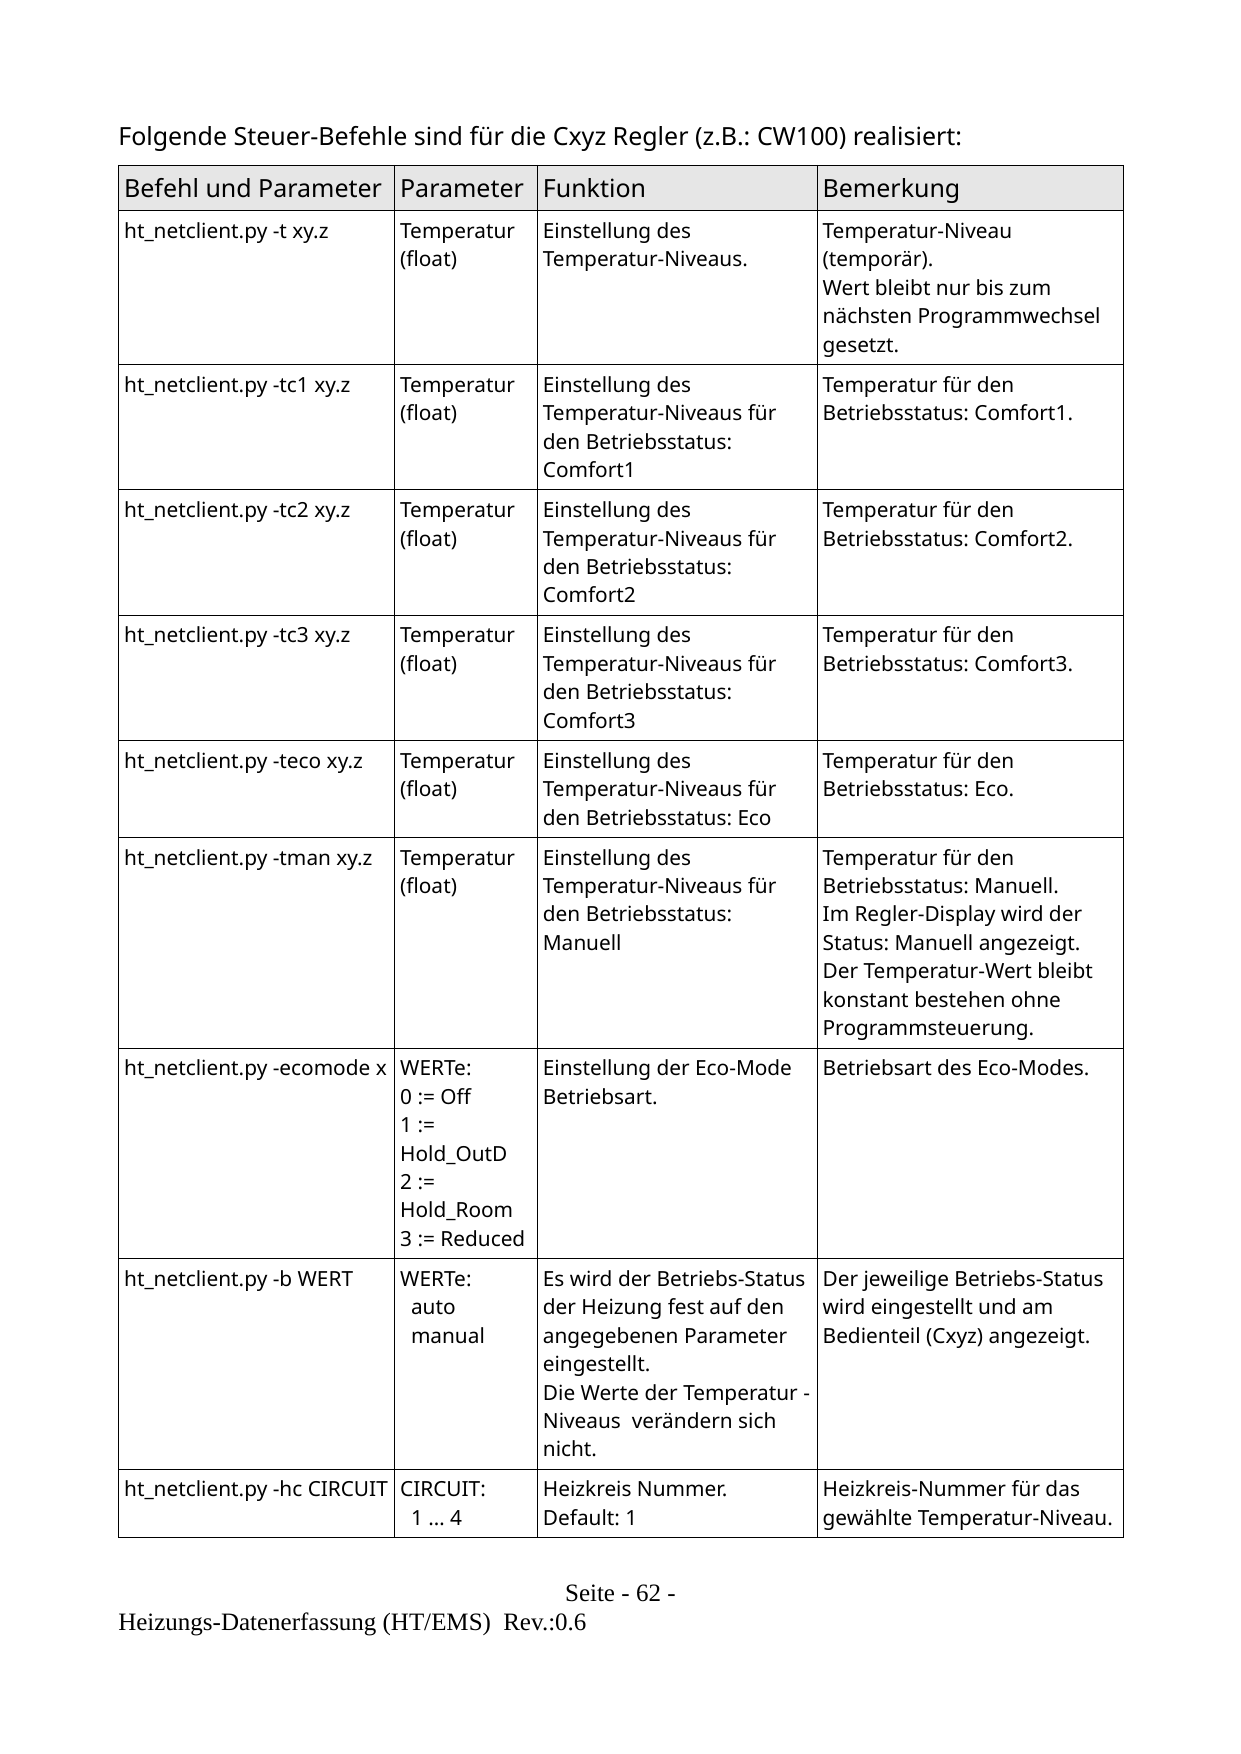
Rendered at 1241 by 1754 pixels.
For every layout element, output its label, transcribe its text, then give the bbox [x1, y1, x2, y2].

text Folgende Steuer-Befehle sind für die Cxyz Regler (z.B.: CW100) realisiert: [118, 118, 1122, 152]
table_cell Temperatur-Niveau (temporär). Wert bleibt nur bis zum nächsten Programmwechsel gesetzt. [818, 211, 1123, 364]
table_cell ht_netclient.py -hc CIRCUIT [119, 1470, 394, 1537]
table_cell ht_netclient.py -tc2 xy.z [119, 490, 394, 615]
table_cell Einstellung des Temperatur-Niveaus für den Betriebsstatus: Manuell [538, 838, 817, 1047]
table_header Befehl und Parameter [119, 166, 394, 210]
table_cell ht_netclient.py -teco xy.z [119, 741, 394, 837]
table_cell Temperatur für den Betriebsstatus: Comfort3. [818, 616, 1123, 740]
table_cell Temperatur für den Betriebsstatus: Comfort1. [818, 365, 1123, 489]
table_cell Heizkreis-Nummer für das gewählte Temperatur-Niveau. [818, 1470, 1123, 1537]
table_cell Einstellung des Temperatur-Niveaus für den Betriebsstatus: Comfort2 [538, 490, 817, 615]
table_cell ht_netclient.py -tman xy.z [119, 838, 394, 1047]
table_cell ht_netclient.py -tc1 xy.z [119, 365, 394, 489]
table_cell Einstellung der Eco-Mode Betriebsart. [538, 1049, 817, 1258]
table_cell ht_netclient.py -t xy.z [119, 211, 394, 364]
table_cell Temperatur für den Betriebsstatus: Eco. [818, 741, 1123, 837]
table_cell Einstellung des Temperatur-Niveaus für den Betriebsstatus: Comfort3 [538, 616, 817, 740]
table_cell Der jeweilige Betriebs-Status wird eingestellt und am Bedienteil (Cxyz) angezeigt. [818, 1259, 1123, 1469]
table_cell ht_netclient.py -ecomode x [119, 1049, 394, 1258]
table_header Parameter [395, 166, 537, 210]
table_cell Betriebsart des Eco-Modes. [818, 1049, 1123, 1258]
table_cell Temperatur für den Betriebsstatus: Manuell. Im Regler-Display wird der Status: Manuell angezeigt. Der Temperatur-Wert bleibt konstant bestehen ohne Programmsteuerung. [818, 838, 1123, 1047]
table_header Funktion [538, 166, 817, 210]
table_cell Temperatur (float) [395, 616, 537, 740]
table_cell Temperatur (float) [395, 211, 537, 364]
table_cell WERTe: auto manual [395, 1259, 537, 1469]
table_cell Temperatur (float) [395, 365, 537, 489]
table_header Bemerkung [818, 166, 1123, 210]
table_cell Einstellung des Temperatur-Niveaus für den Betriebsstatus: Comfort1 [538, 365, 817, 489]
table_cell ht_netclient.py -tc3 xy.z [119, 616, 394, 740]
table_cell Heizkreis Nummer. Default: 1 [538, 1470, 817, 1537]
table_cell WERTe: 0 := Off 1 := Hold_OutD 2 := Hold_Room 3 := Reduced [395, 1049, 537, 1258]
table_cell Temperatur (float) [395, 838, 537, 1047]
table_cell ht_netclient.py -b WERT [119, 1259, 394, 1469]
table_cell Temperatur (float) [395, 490, 537, 615]
table_cell Einstellung des Temperatur-Niveaus. [538, 211, 817, 364]
table_cell CIRCUIT: 1 … 4 [395, 1470, 537, 1537]
table_cell Einstellung des Temperatur-Niveaus für den Betriebsstatus: Eco [538, 741, 817, 837]
table_cell Temperatur für den Betriebsstatus: Comfort2. [818, 490, 1123, 615]
table_cell Es wird der Betriebs-Status der Heizung fest auf den angegebenen Parameter eingestellt. Die Werte der Temperatur -Niveaus verändern sich nicht. [538, 1259, 817, 1469]
table_cell Temperatur (float) [395, 741, 537, 837]
